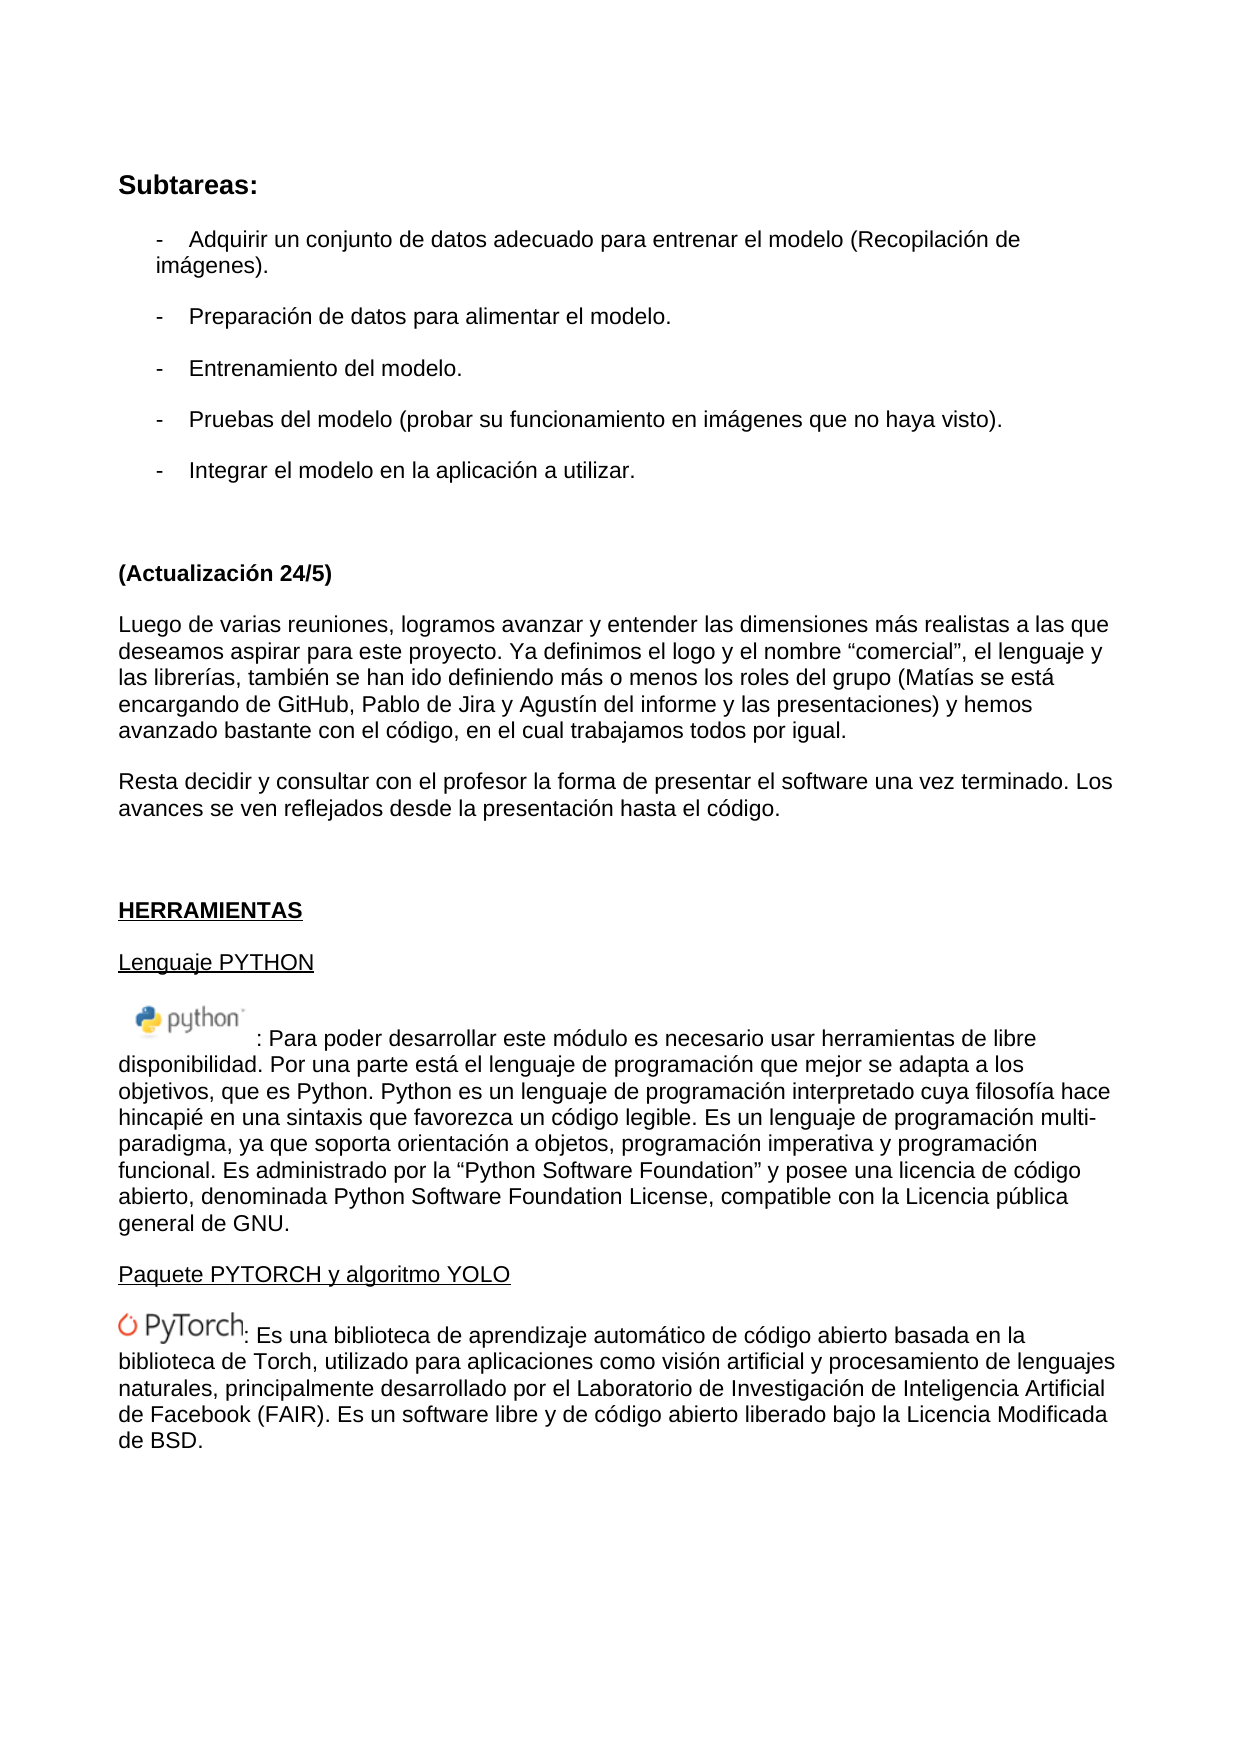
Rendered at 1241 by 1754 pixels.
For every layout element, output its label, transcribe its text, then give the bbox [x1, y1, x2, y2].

text - Entrenamiento del modelo. [156, 355, 1122, 381]
text HERRAMIENTAS [118, 897, 1122, 924]
text : Para poder desarrollar este módulo es necesario usar herramientas de libre disponibilidad. Por una parte está el lenguaje de programación que mejor se adapta a los objetivos, que es Python. Python es un lenguaje de programación interpretado cuya filosofía hace hincapié en una sintaxis que favorezca un código legible. Es un lenguaje de programación multi-paradigma, ya que soporta orientación a objetos, programación imperativa y programación funcional. Es administrado por la “Python Software Foundation” y posee una licencia de código abierto, denominada Python Software Foundation License, compatible con la Licencia pública general de GNU. [118, 1000, 1122, 1236]
text - Pruebas del modelo (probar su funcionamiento en imágenes que no haya visto). [156, 406, 1122, 432]
text Lenguaje PYTHON [118, 949, 1122, 975]
text - Preparación de datos para alimentar el modelo. [156, 303, 1122, 330]
text Paquete PYTORCH y algoritmo YOLO [118, 1261, 1122, 1287]
text (Actualización 24/5) [118, 560, 1122, 586]
text Luego de varias reuniones, logramos avanzar y entender las dimensiones más realistas a las que deseamos aspirar para este proyecto. Ya definimos el logo y el nombre “comercial”, el lenguaje y las librerías, también se han ido definiendo más o menos los roles del grupo (Matías se está encargando de GitHub, Pablo de Jira y Agustín del informe y las presentaciones) y hemos avanzado bastante con el código, en el cual trabajamos todos por igual. [118, 611, 1122, 743]
text : Es una biblioteca de aprendizaje automático​ de código abierto basada en la biblioteca de Torch, utilizado para aplicaciones como visión artificial y procesamiento de lenguajes naturales, principalmente desarrollado por el Laboratorio de Investigación de Inteligencia Artificial de Facebook (FAIR). Es un software libre y de código abierto liberado bajo la Licencia Modificada de BSD. [118, 1312, 1122, 1454]
text Subtareas: [118, 169, 1122, 201]
picture [118, 1312, 243, 1344]
picture [118, 1000, 256, 1047]
text - Adquirir un conjunto de datos adecuado para entrenar el modelo (Recopilación de imágenes). [156, 226, 1122, 278]
text Resta decidir y consultar con el profesor la forma de presentar el software una vez terminado. Los avances se ven reflejados desde la presentación hasta el código. [118, 768, 1122, 821]
text - Integrar el modelo en la aplicación a utilizar. [156, 457, 1122, 484]
